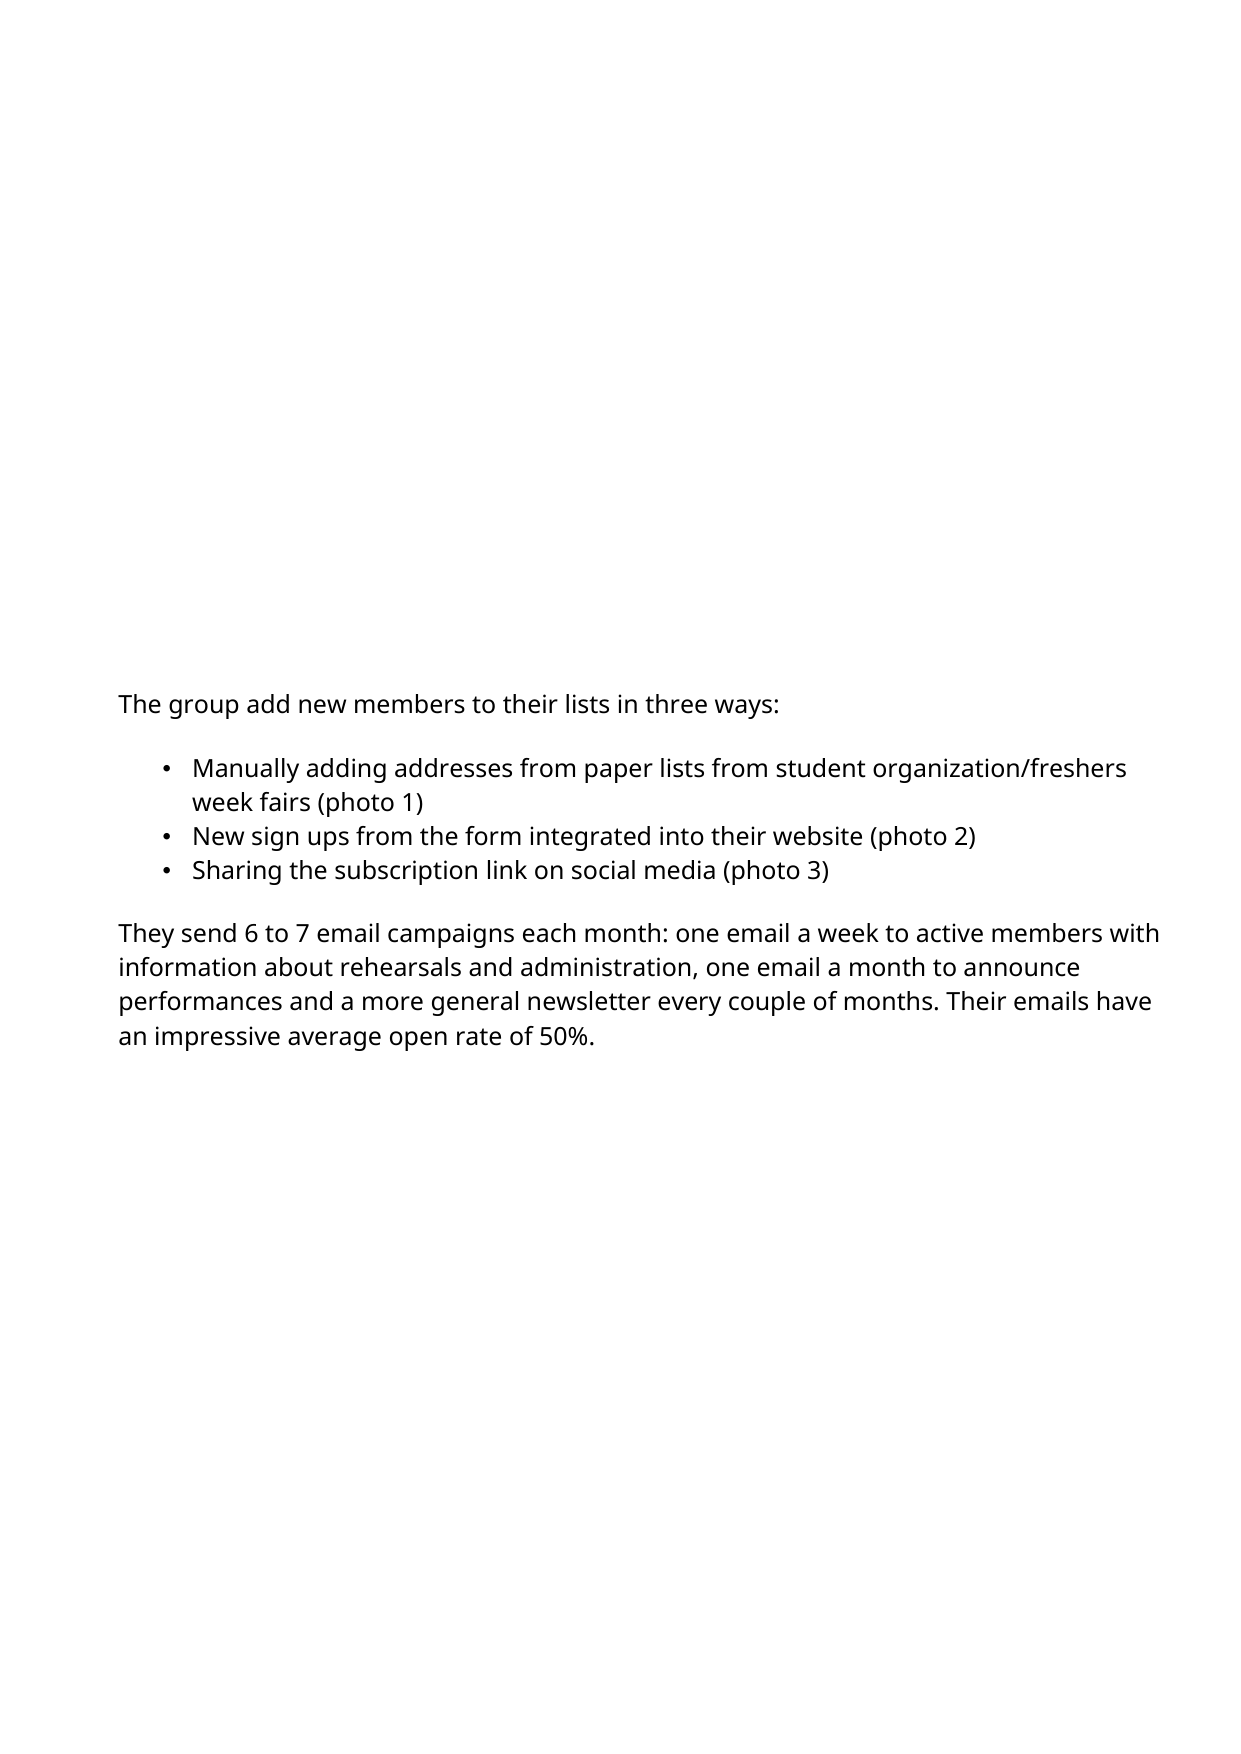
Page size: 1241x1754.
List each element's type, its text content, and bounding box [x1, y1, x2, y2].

text The group add new members to their lists in three ways: [118, 687, 1181, 721]
list Manually adding addresses from paper lists from student organization/freshers week fairs (photo 1) [162, 750, 1181, 818]
text They send 6 to 7 email campaigns each month: one email a week to active members with information about rehearsals and administration, one email a month to announce performances and a more general newsletter every couple of months. Their emails have an impressive average open rate of 50%. [118, 916, 1181, 1052]
list New sign ups from the form integrated into their website (photo 2) [162, 818, 1181, 852]
list Sharing the subscription link on social media (photo 3) [162, 852, 1181, 886]
